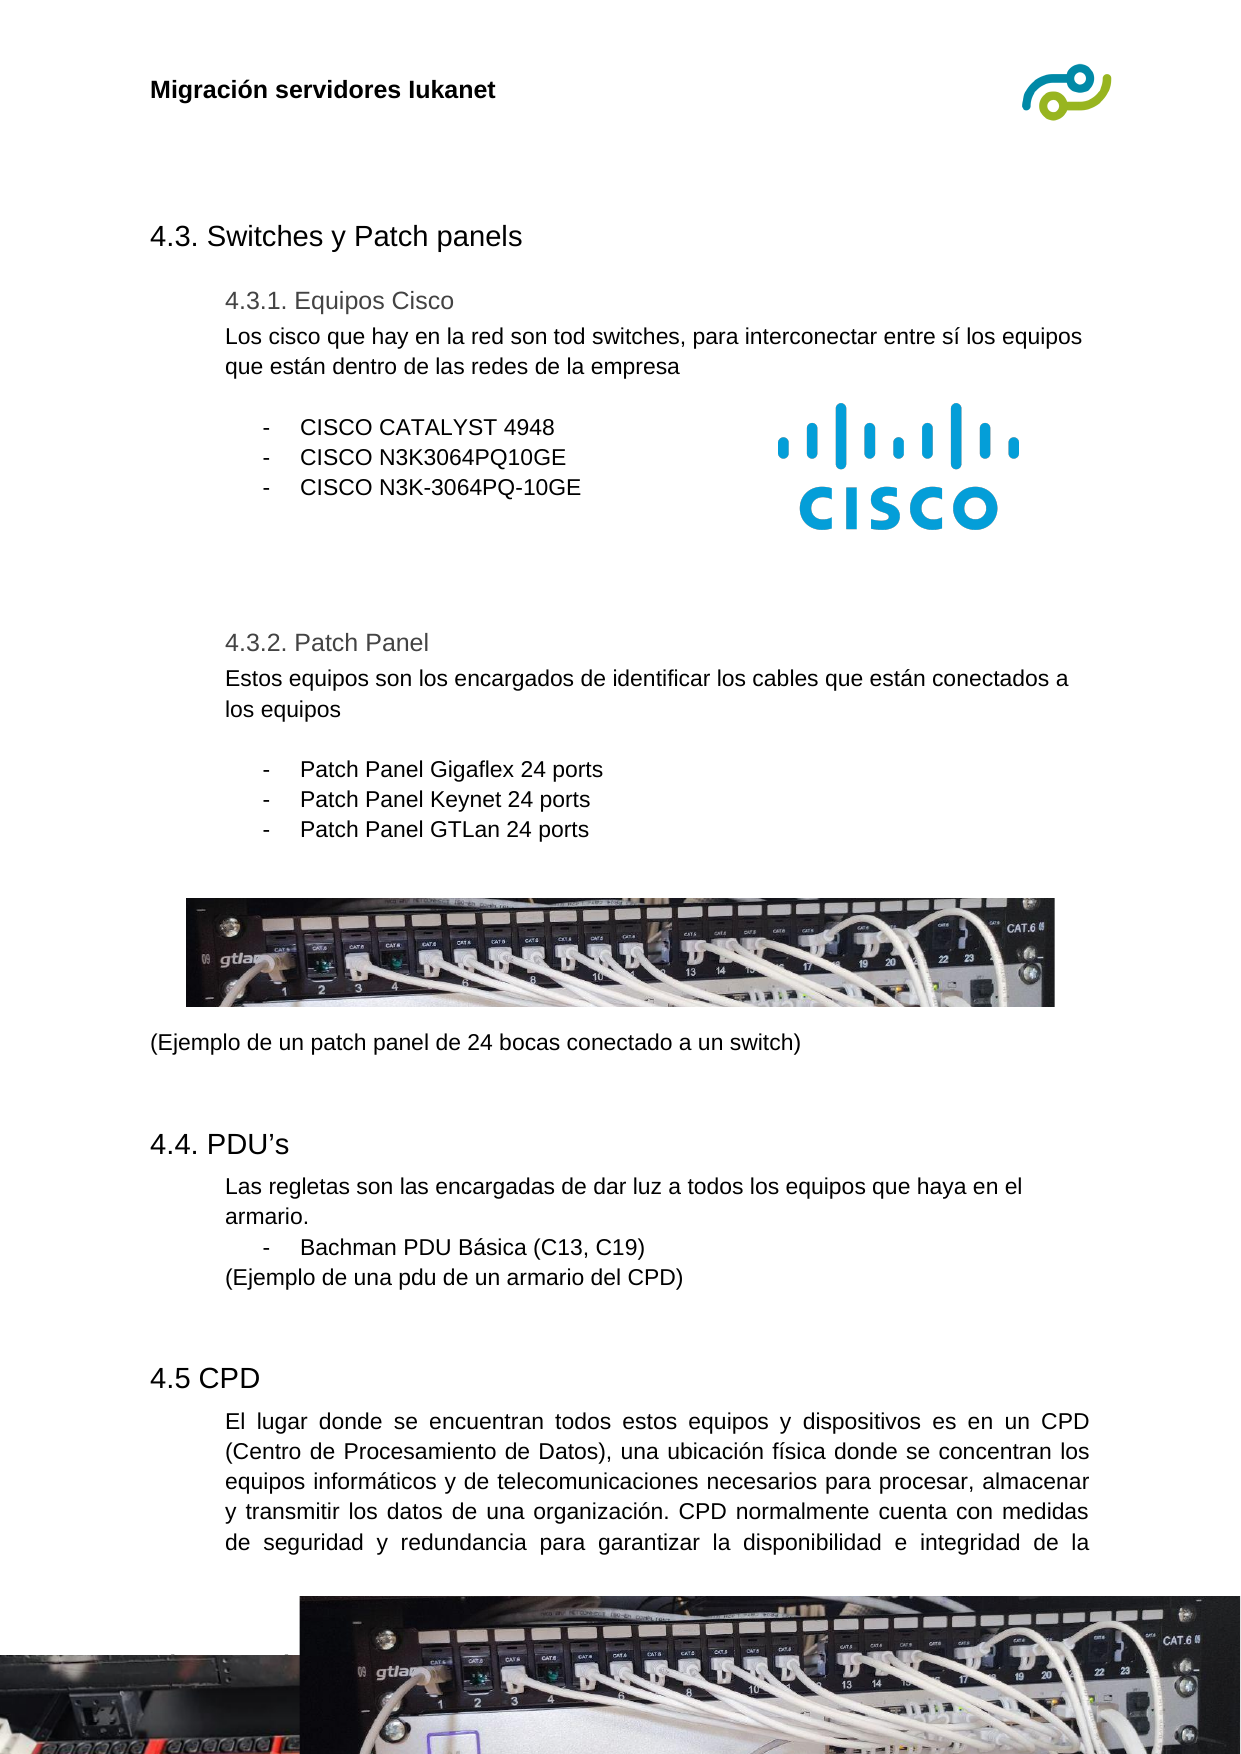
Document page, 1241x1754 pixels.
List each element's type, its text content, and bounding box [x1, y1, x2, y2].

text (Ejemplo de un patch panel de 24 bocas conectado a un switch) [150, 877, 1090, 1055]
list [1019, 414, 1090, 440]
list Patch Panel Gigaflex 24 ports [262, 756, 1090, 782]
picture [778, 403, 1019, 530]
subtitle 4.3.2. Patch Panel [150, 628, 1090, 657]
picture [965, 498, 986, 519]
text (Ejemplo de una pdu de un armario del CPD) [150, 1264, 1090, 1290]
subtitle 4.4. PDU’s [150, 1127, 1090, 1161]
list CISCO N3K-3064PQ-10GE [262, 474, 778, 500]
subtitle 4.3.1. Equipos Cisco [150, 286, 1090, 315]
list [1019, 474, 1090, 500]
list [1019, 444, 1090, 470]
list Patch Panel Keynet 24 ports [262, 786, 1090, 812]
text Los cisco que hay en la red son tod switches, para interconectar entre sí los equipos que están dentro de las redes de la empresa [225, 323, 1090, 379]
list Patch Panel GTLan 24 ports [262, 816, 1090, 843]
text Estos equipos son los encargados de identificar los cables que están conectados a los equipos [225, 665, 1090, 722]
list CISCO N3K3064PQ10GE [262, 444, 778, 470]
text El lugar donde se encuentran todos estos equipos y dispositivos es en un CPD (Centro de Procesamiento de Datos), una ubicación física donde se concentran los equipos informáticos y de telecomunicaciones necesarios para procesar, almacenar y transmitir los datos de una organización. CPD normalmente cuenta con medidas de seguridad y redundancia para garantizar la disponibilidad e integridad de la [225, 1408, 1090, 1555]
picture [186, 898, 1055, 1007]
picture [1018, 59, 1034, 122]
picture [0, 1596, 1241, 1754]
subtitle 4.5 CPD [150, 1362, 1090, 1395]
list CISCO CATALYST 4948 [262, 414, 778, 440]
text Las regletas son las encargadas de dar luz a todos los equipos que haya en el armario. [225, 1173, 1090, 1229]
list Bachman PDU Básica (C13, C19) [262, 1233, 1090, 1260]
subtitle 4.3. Switches y Patch panels [150, 219, 1090, 253]
